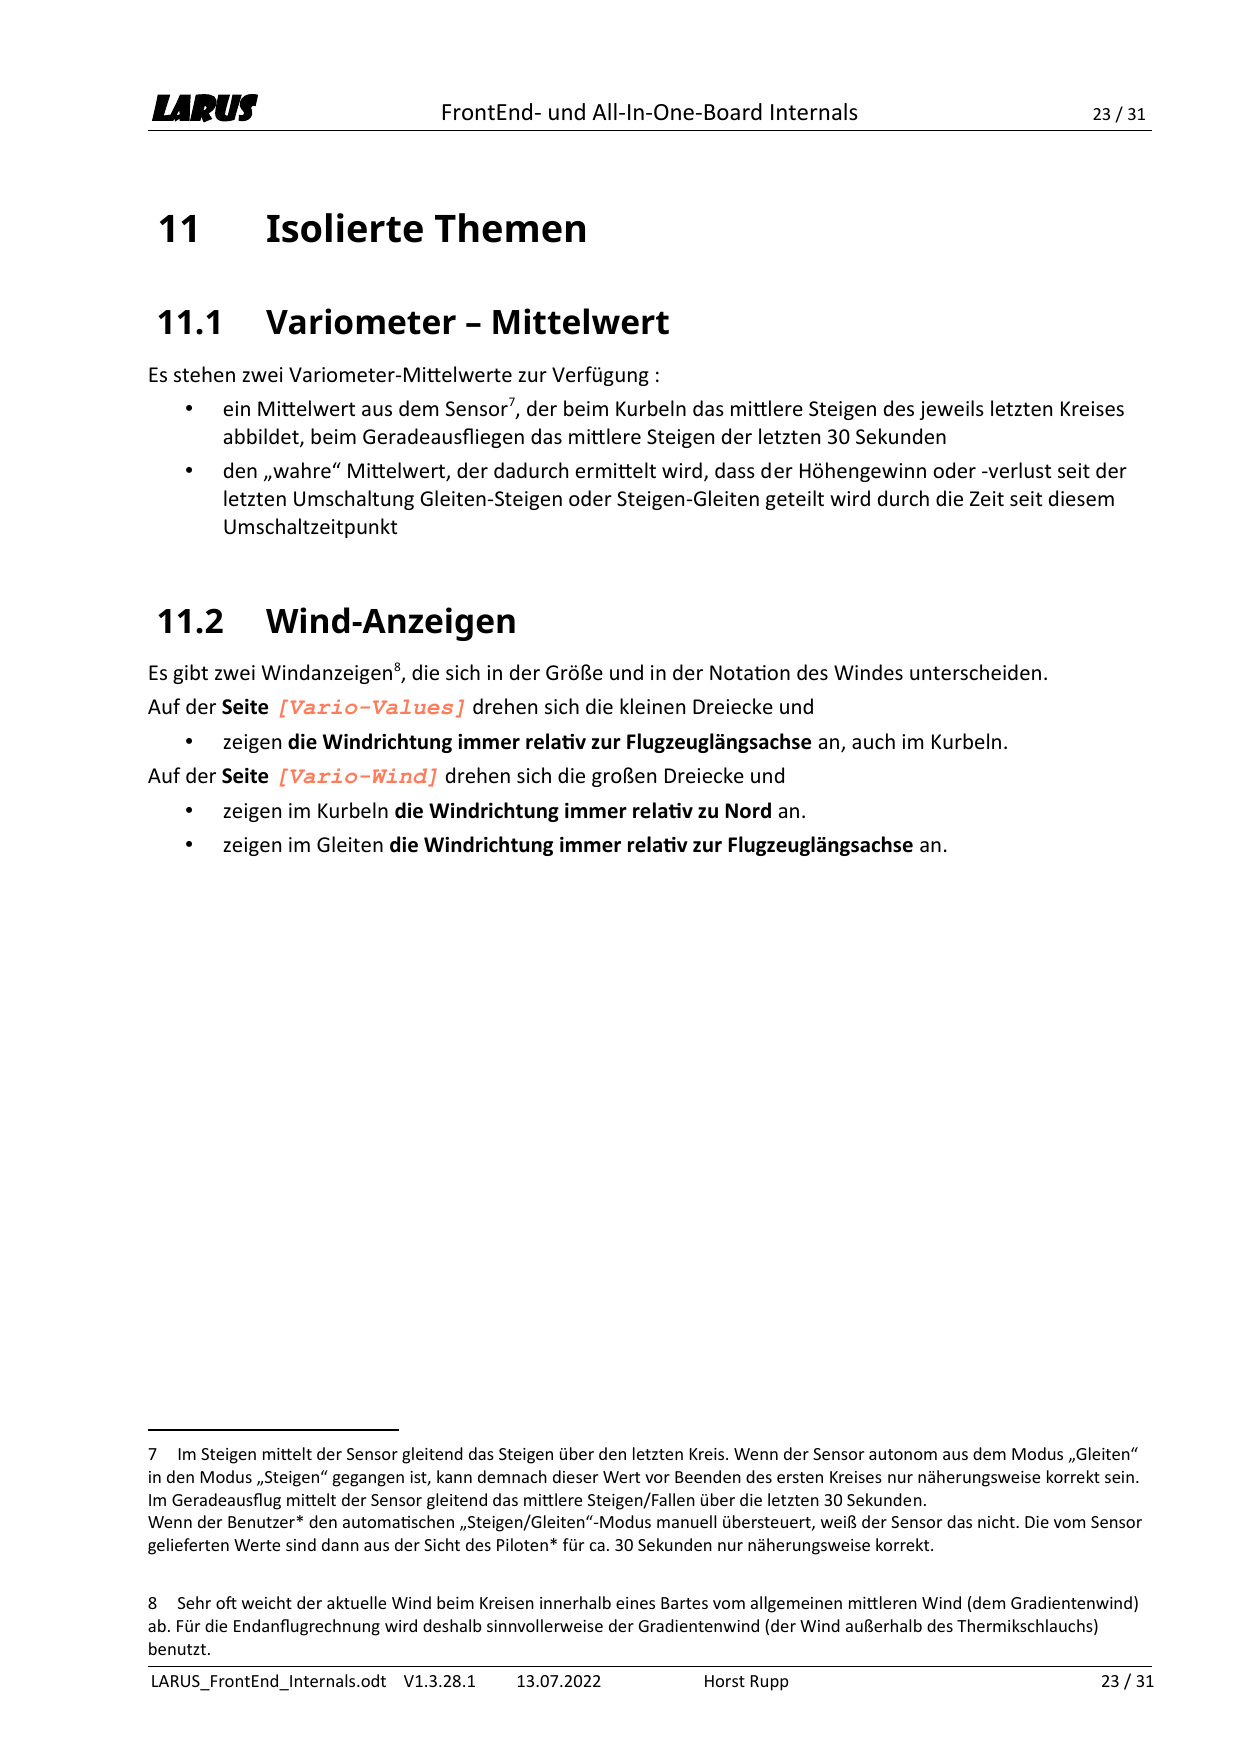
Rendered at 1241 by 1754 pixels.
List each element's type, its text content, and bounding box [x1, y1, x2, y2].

subtitle Wind-Anzeigen [148, 586, 1152, 643]
text Auf der Seite [Vario-Wind] drehen sich die großen Dreiecke und [148, 761, 1152, 790]
list ein Mittelwert aus dem Sensor, der beim Kurbeln das mittlere Steigen des jeweils letzten Kreises abbildet, beim Geradeausfliegen das mittlere Steigen der letzten 30 Sekunden [185, 394, 1152, 450]
list Im Steigen mittelt der Sensor gleitend das Steigen über den letzten Kreis. Wenn der Sensor autonom aus dem Modus „Gleiten“ in den Modus „Steigen“ gegangen ist, kann demnach dieser Wert vor Beenden des ersten Kreises nur näherungsweise korrekt sein. Im Geradeausflug mittelt der Sensor gleitend das mittlere Steigen/Fallen über die letzten 30 Sekunden. Wenn der Benutzer* den automatischen „Steigen/Gleiten“-Modus manuell übersteuert, weiß der Sensor das nicht. Die vom Sensor gelieferten Werte sind dann aus der Sicht des Piloten* für ca. 30 Sekunden nur näherungsweise korrekt. [148, 1442, 1152, 1579]
list den „wahre“ Mittelwert, der dadurch ermittelt wird, dass der Höhengewinn oder -verlust seit der letzten Umschaltung Gleiten-Steigen oder Steigen-Gleiten geteilt wird durch die Zeit seit diesem Umschaltzeitpunkt [185, 456, 1152, 540]
text Es stehen zwei Variometer-Mittelwerte zur Verfügung : [148, 360, 1152, 388]
subtitle Isolierte Themen [148, 173, 1128, 254]
list zeigen im Gleiten die Windrichtung immer relativ zur Flugzeuglängsachse an. [185, 830, 1152, 858]
text Auf der Seite [Vario-Values] drehen sich die kleinen Dreiecke und [148, 692, 1152, 722]
list zeigen im Kurbeln die Windrichtung immer relativ zu Nord an. [185, 796, 1152, 824]
subtitle Variometer – Mittelwert [148, 287, 1152, 344]
text Sehr oft weicht der aktuelle Wind beim Kreisen innerhalb eines Bartes vom allgemeinen mittleren Wind (dem Gradientenwind) ab. Für die Endanflugrechnung wird deshalb sinnvollerweise der Gradientenwind (der Wind außerhalb des Thermikschlauchs) benutzt. [148, 1591, 1152, 1660]
list zeigen die Windrichtung immer relativ zur Flugzeuglängsachse an, auch im Kurbeln. [185, 727, 1152, 755]
text Es gibt zwei Windanzeigen, die sich in der Größe und in der Notation des Windes unterscheiden. [148, 658, 1152, 687]
